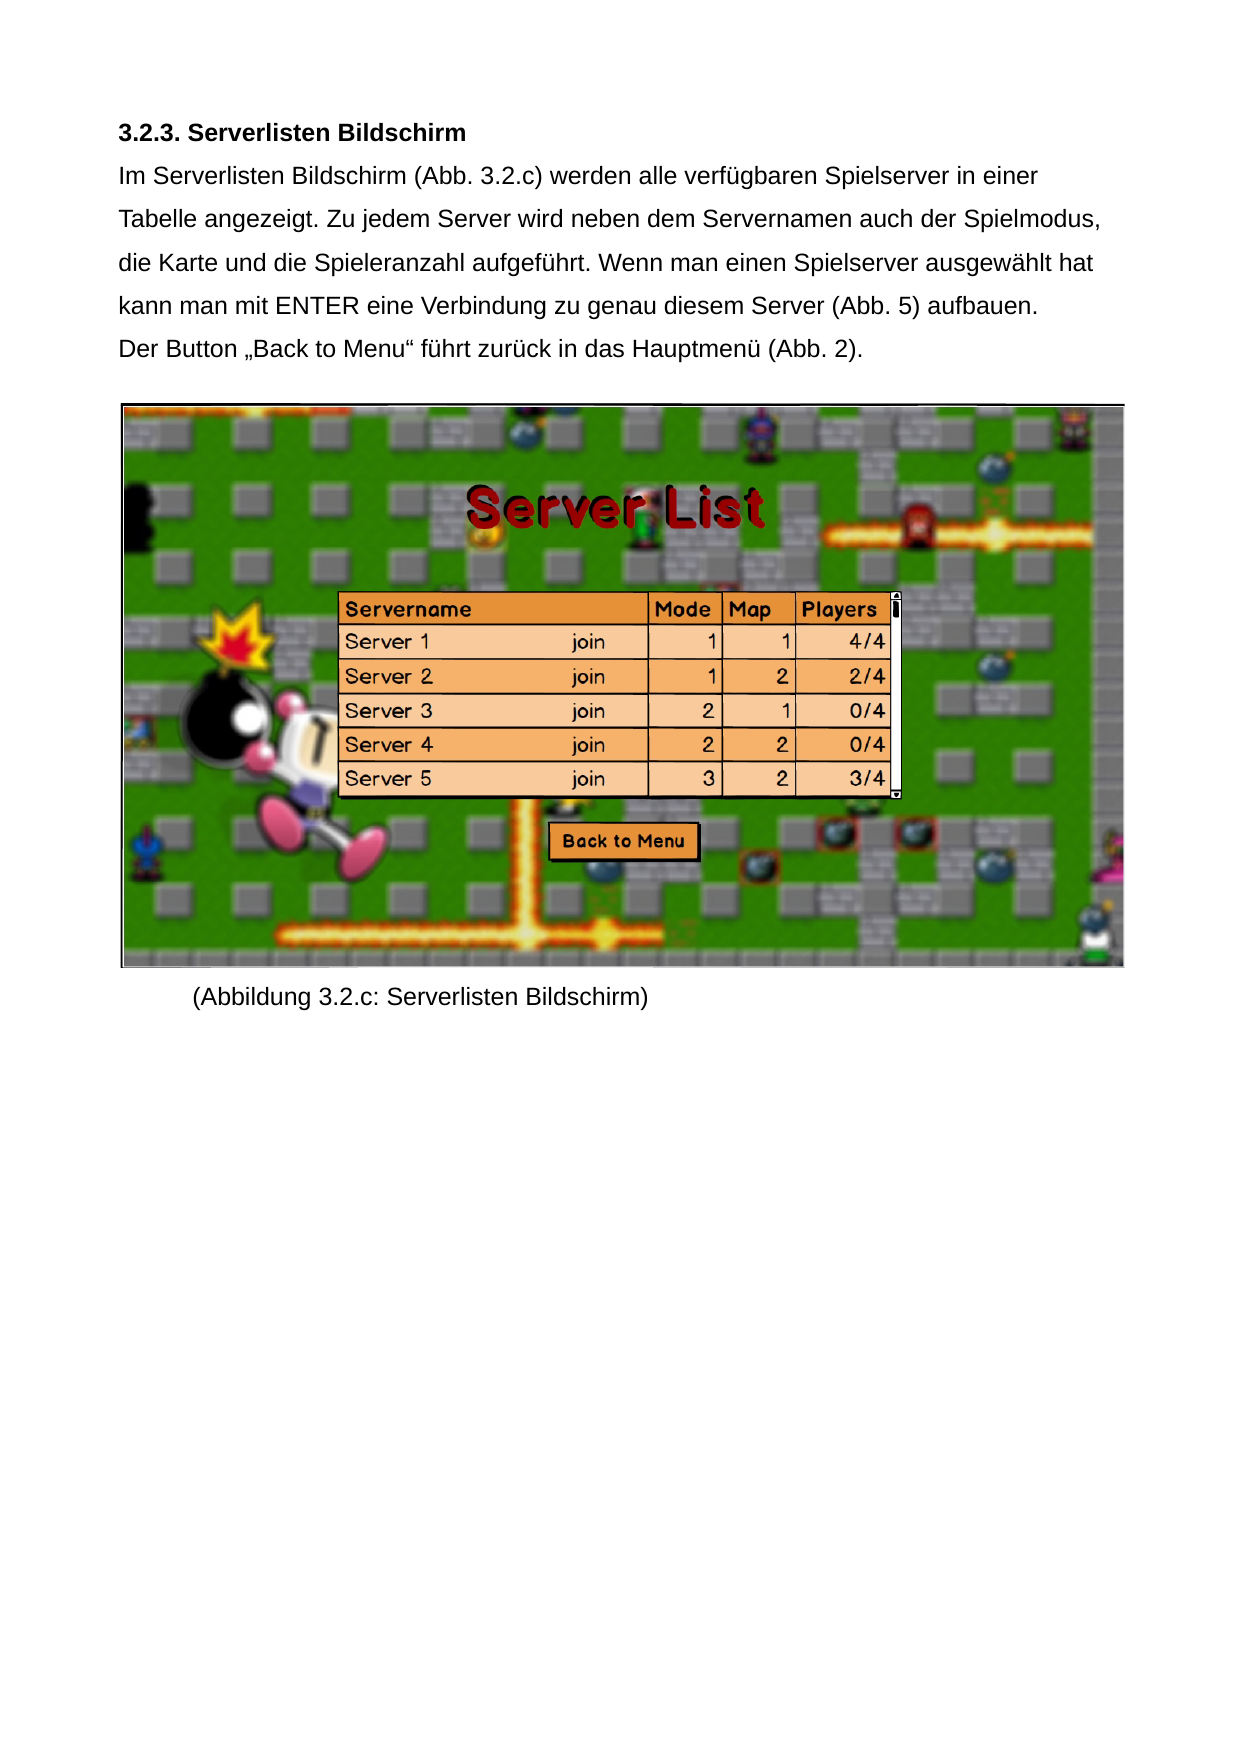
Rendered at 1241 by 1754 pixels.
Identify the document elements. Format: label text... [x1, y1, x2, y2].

text Im Serverlisten Bildschirm (Abb. 3.2.c) werden alle verfügbaren Spielserver in einer Tabelle angezeigt. Zu jedem Server wird neben dem Servernamen auch der Spielmodus, die Karte und die Spieleranzahl aufgeführt. Wenn man einen Spielserver ausgewählt hat kann man mit ENTER eine Verbindung zu genau diesem Server (Abb. 5) aufbauen. [118, 161, 1122, 319]
text (Abbildung 3.2.c: Serverlisten Bildschirm) [118, 377, 1122, 1011]
text Der Button „Back to Menu“ führt zurück in das Hauptmenü (Abb. 2). [118, 334, 1122, 362]
text 3.2.3. Serverlisten Bildschirm [118, 118, 1122, 147]
